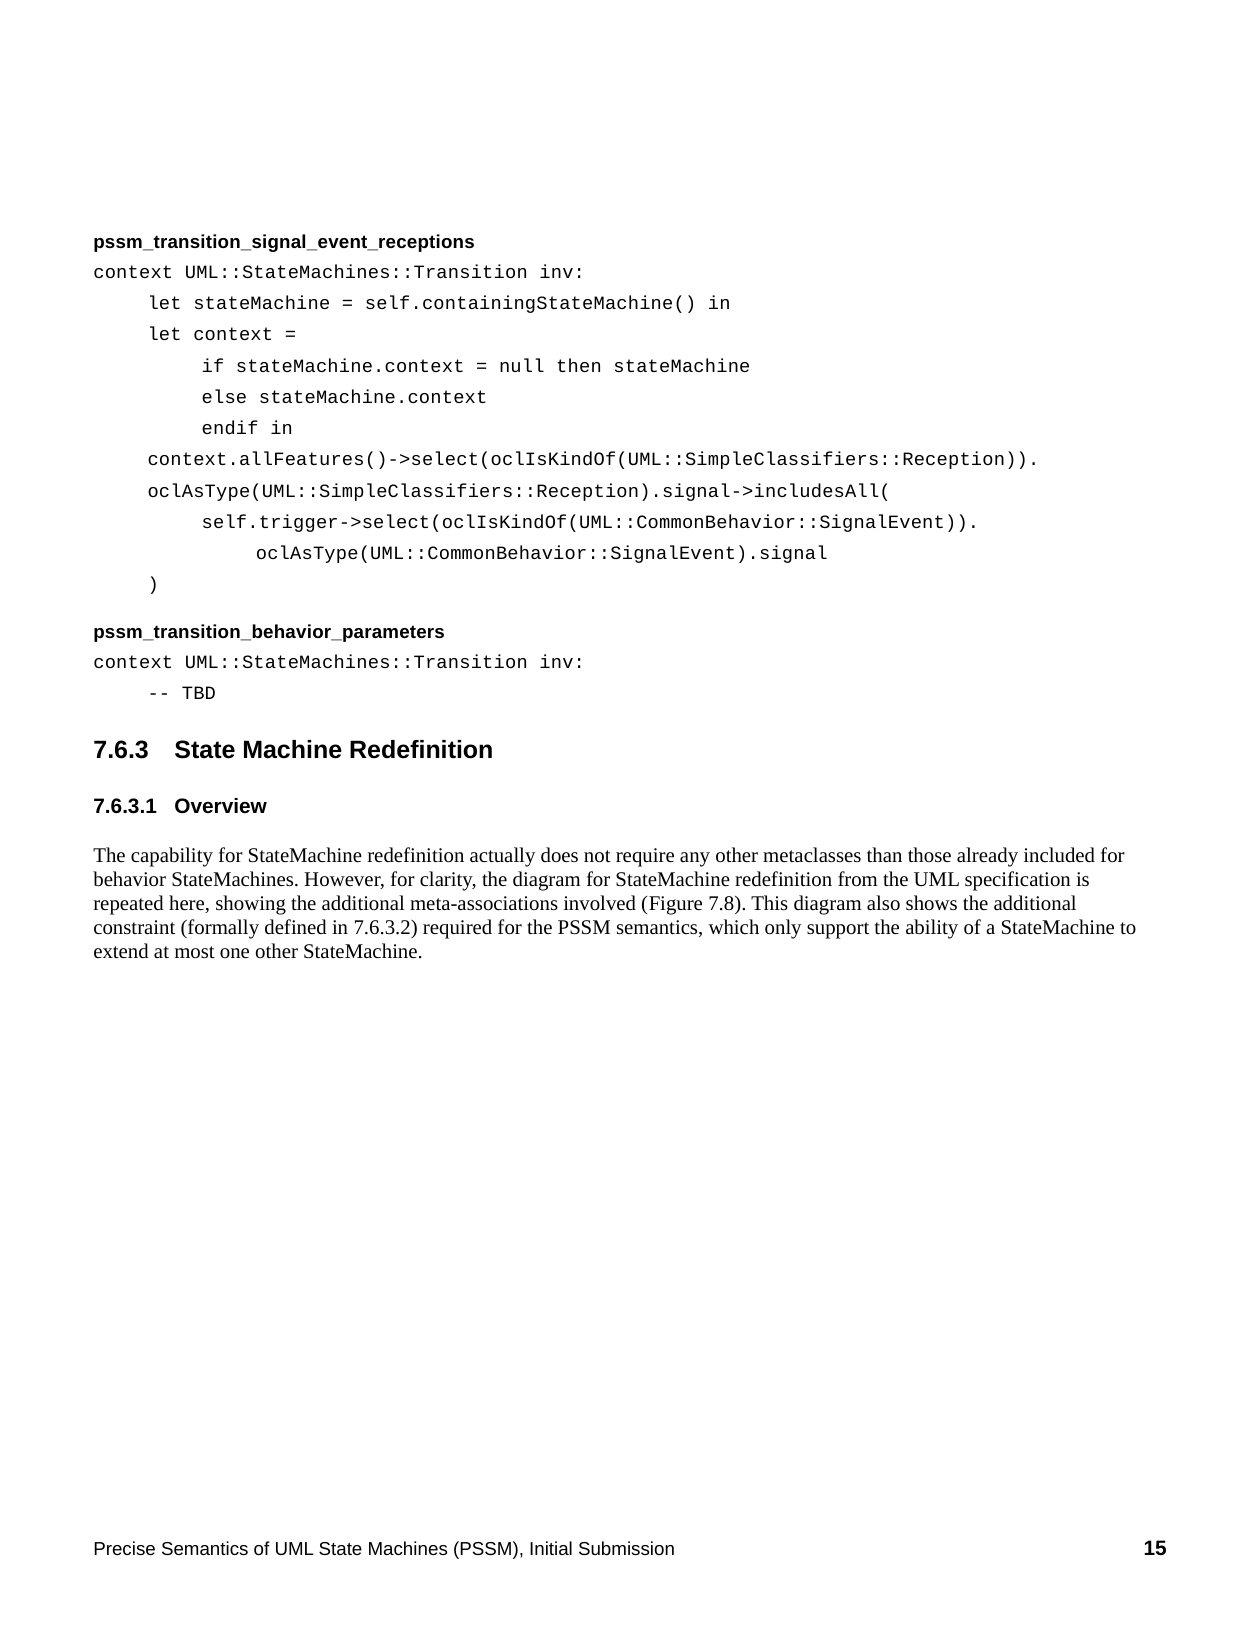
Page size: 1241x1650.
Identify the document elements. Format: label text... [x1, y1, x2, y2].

text ) [93, 573, 1164, 596]
text context UML::StateMachines::Transition inv: [93, 261, 1164, 284]
subtitle pssm_transition_behavior_parameters [93, 621, 1164, 643]
text oclAsType(UML::SimpleClassifiers::Reception).signal->includesAll( [93, 480, 1164, 503]
subtitle pssm_transition_signal_event_receptions [93, 231, 1164, 253]
text else stateMachine.context [93, 386, 1164, 409]
text endif in [93, 417, 1164, 440]
text context UML::StateMachines::Transition inv: [93, 651, 1164, 674]
text -- TBD [93, 682, 1164, 705]
text if stateMachine.context = null then stateMachine [93, 355, 1164, 378]
subtitle State Machine Redefinition [93, 734, 1164, 764]
subtitle Overview [93, 793, 1164, 818]
text self.trigger->select(oclIsKindOf(UML::CommonBehavior::SignalEvent)). [93, 511, 1164, 534]
text let context = [93, 323, 1164, 346]
text oclAsType(UML::CommonBehavior::SignalEvent).signal [93, 542, 1164, 565]
text let stateMachine = self.containingStateMachine() in [93, 292, 1164, 315]
text The capability for StateMachine redefinition actually does not require any other metaclasses than those already included for behavior StateMachines. However, for clarity, the diagram for StateMachine redefinition from the UML specification is repeated here, showing the additional meta-associations involved (Figure 7.8). This diagram also shows the additional constraint (formally defined in 7.6.3.2) required for the PSSM semantics, which only support the ability of a StateMachine to extend at most one other StateMachine. [93, 843, 1164, 963]
text context.allFeatures()->select(oclIsKindOf(UML::SimpleClassifiers::Reception)). [93, 448, 1164, 471]
